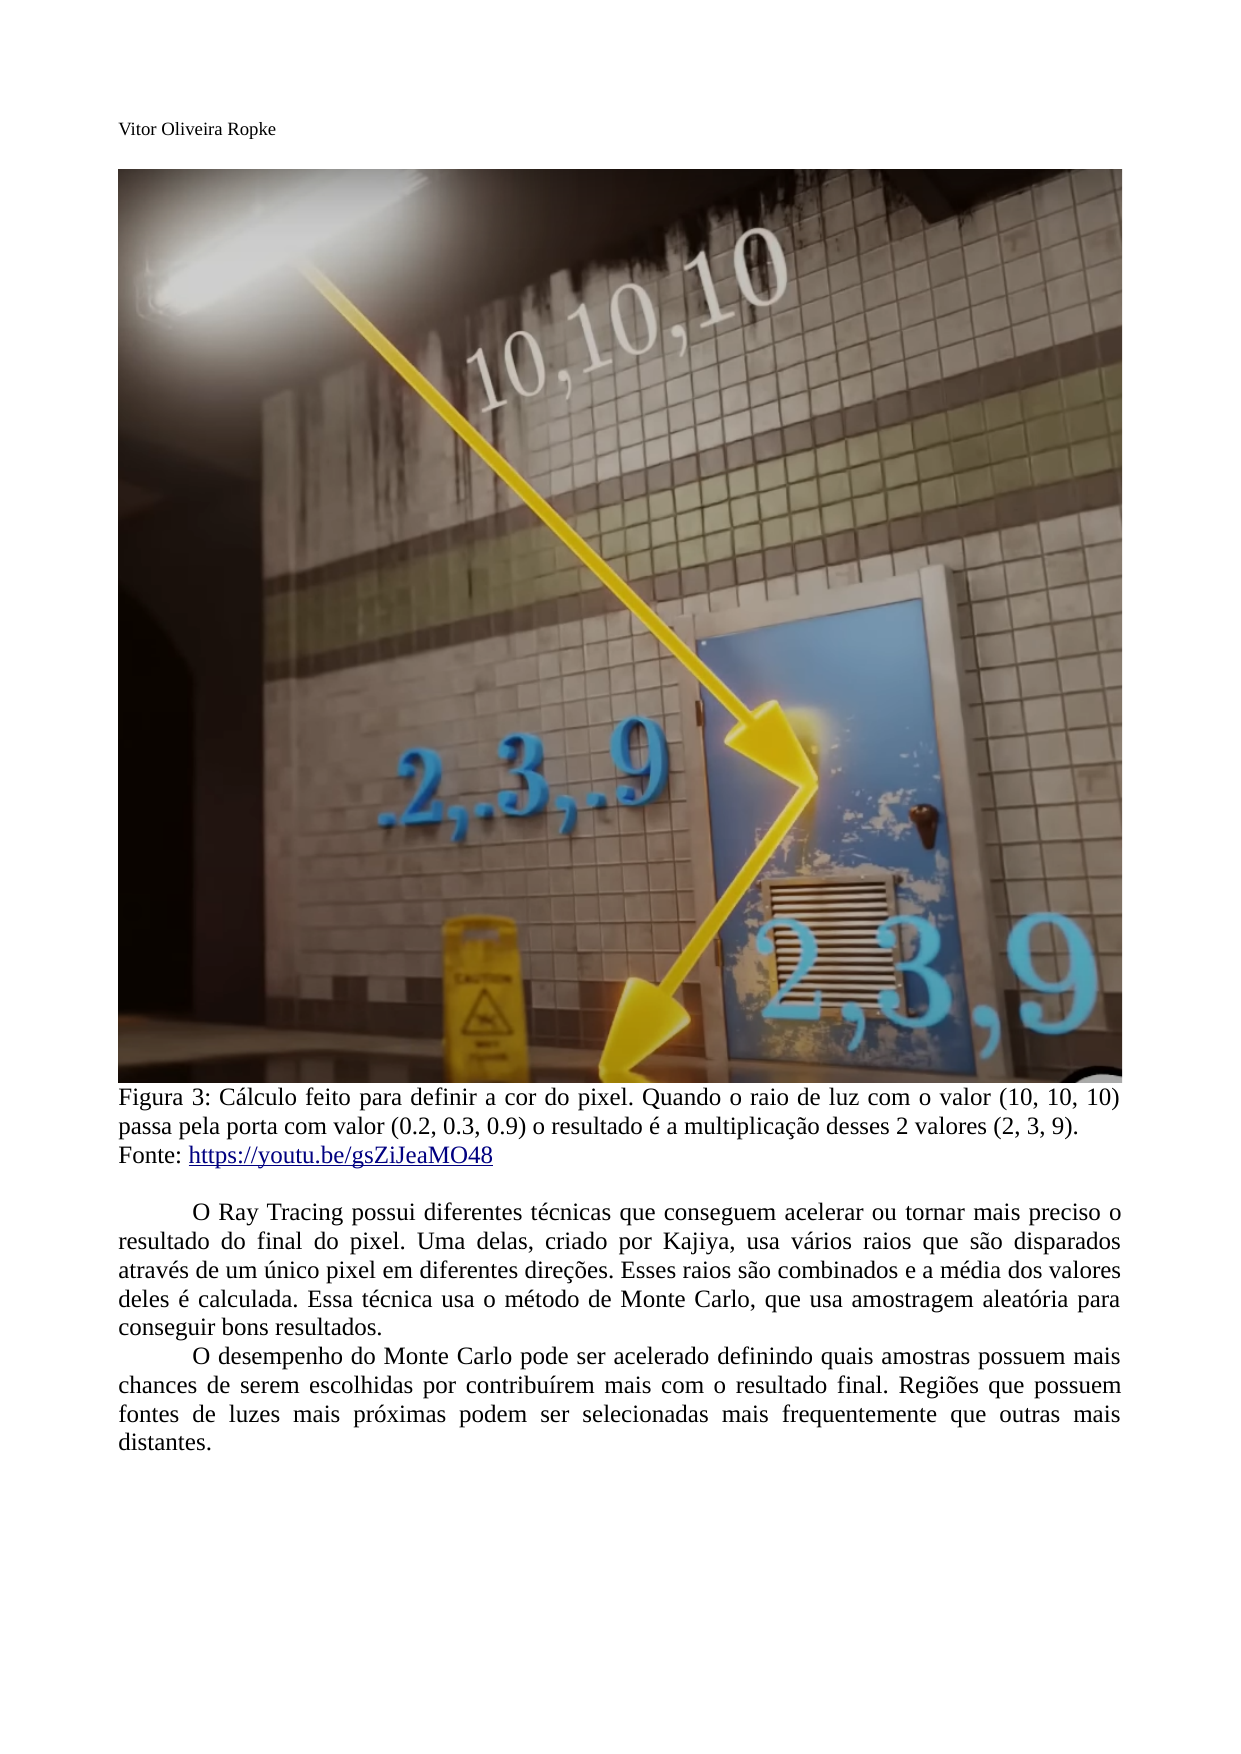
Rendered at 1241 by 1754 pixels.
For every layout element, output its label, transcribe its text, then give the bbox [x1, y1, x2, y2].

text O desempenho do Monte Carlo pode ser acelerado definindo quais amostras possuem mais chances de serem escolhidas por contribuírem mais com o resultado final. Regiões que possuem fontes de luzes mais próximas podem ser selecionadas mais frequentemente que outras mais distantes. [118, 1341, 1122, 1456]
text Figura 3: Cálculo feito para definir a cor do pixel. Quando o raio de luz com o valor (10, 10, 10) passa pela porta com valor (0.2, 0.3, 0.9) o resultado é a multiplicação desses 2 valores (2, 3, 9). [118, 1083, 1122, 1140]
picture [118, 169, 1123, 1083]
text Fonte: https://youtu.be/gsZiJeaMO48 [118, 1140, 1122, 1169]
text O Ray Tracing possui diferentes técnicas que conseguem acelerar ou tornar mais preciso o resultado do final do pixel. Uma delas, criado por Kajiya, usa vários raios que são disparados através de um único pixel em diferentes direções. Esses raios são combinados e a média dos valores deles é calculada. Essa técnica usa o método de Monte Carlo, que usa amostragem aleatória para conseguir bons resultados. [118, 1197, 1122, 1341]
